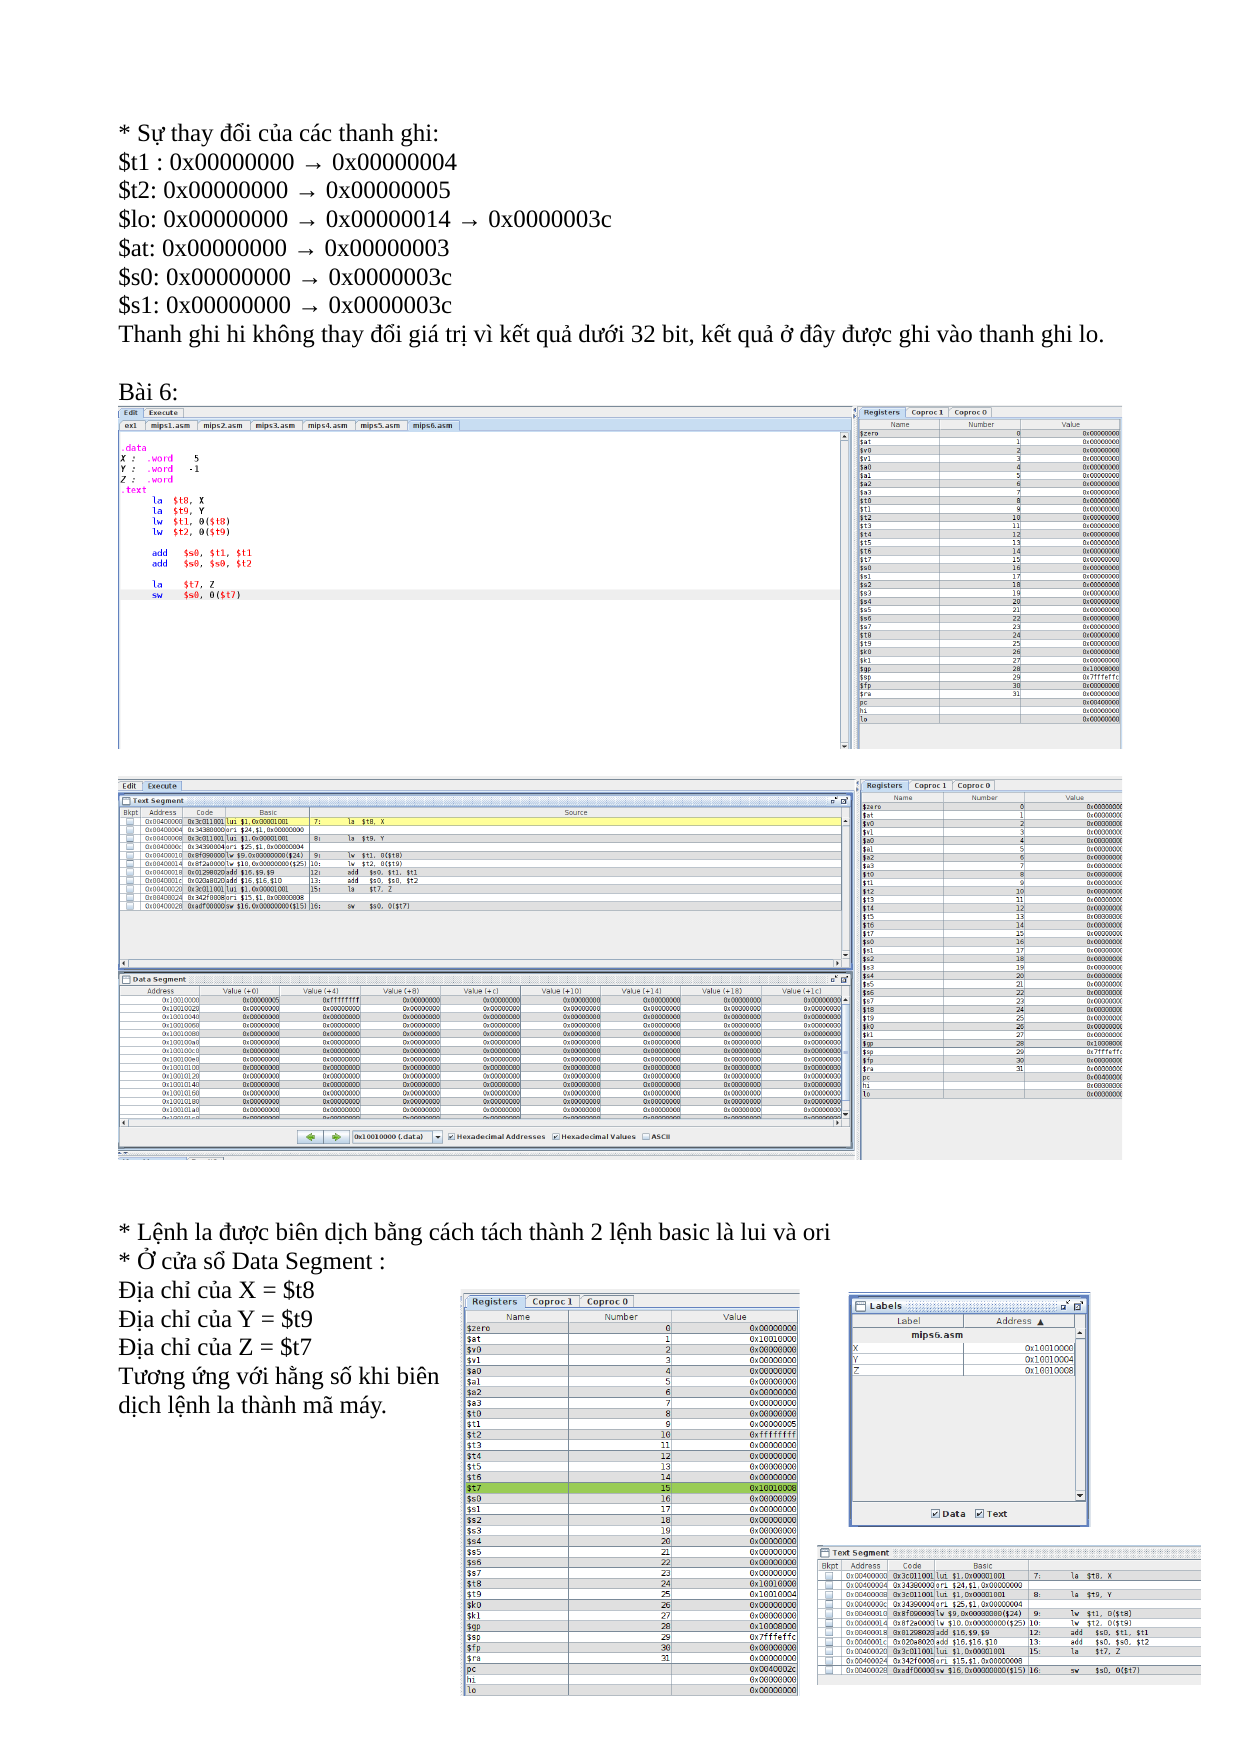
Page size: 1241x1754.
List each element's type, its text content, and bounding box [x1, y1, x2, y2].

text [1091, 1332, 1122, 1361]
text Địa chỉ của Y = $t9 [118, 1304, 460, 1332]
text $lo: 0x00000000 → 0x00000014 → 0x0000003c [118, 204, 1122, 233]
text [1091, 1361, 1122, 1419]
text [800, 1332, 848, 1361]
picture [118, 776, 1123, 1160]
text Bài 6: [118, 377, 1122, 405]
picture [460, 1289, 800, 1696]
text $s1: 0x00000000 → 0x0000003c [118, 291, 1122, 319]
text $t1 : 0x00000000 → 0x00000004 [118, 147, 1122, 176]
text $at: 0x00000000 → 0x00000003 [118, 233, 1122, 262]
text $t2: 0x00000000 → 0x00000005 [118, 176, 1122, 204]
text [800, 1304, 848, 1332]
text $s0: 0x00000000 → 0x0000003c [118, 262, 1122, 291]
text Thanh ghi hi không thay đổi giá trị vì kết quả dưới 32 bit, kết quả ở đây được ghi vào thanh ghi lo. [118, 319, 1122, 348]
text * Lệnh la được biên dịch bằng cách tách thành 2 lệnh basic là lui và ori [118, 1217, 1122, 1246]
text * Sự thay đổi của các thanh ghi: [118, 118, 1122, 147]
picture [118, 405, 1123, 749]
picture [817, 1545, 1201, 1685]
text [800, 1361, 848, 1419]
picture [848, 1292, 1091, 1527]
text Địa chỉ của Z = $t7 [118, 1332, 460, 1361]
text Tương ứng với hằng số khi biên dịch lệnh la thành mã máy. [118, 1361, 460, 1419]
text [1091, 1304, 1122, 1332]
text * Ở cửa sổ Data Segment : [118, 1246, 1122, 1275]
text Địa chỉ của X = $t8 [118, 1275, 1122, 1304]
